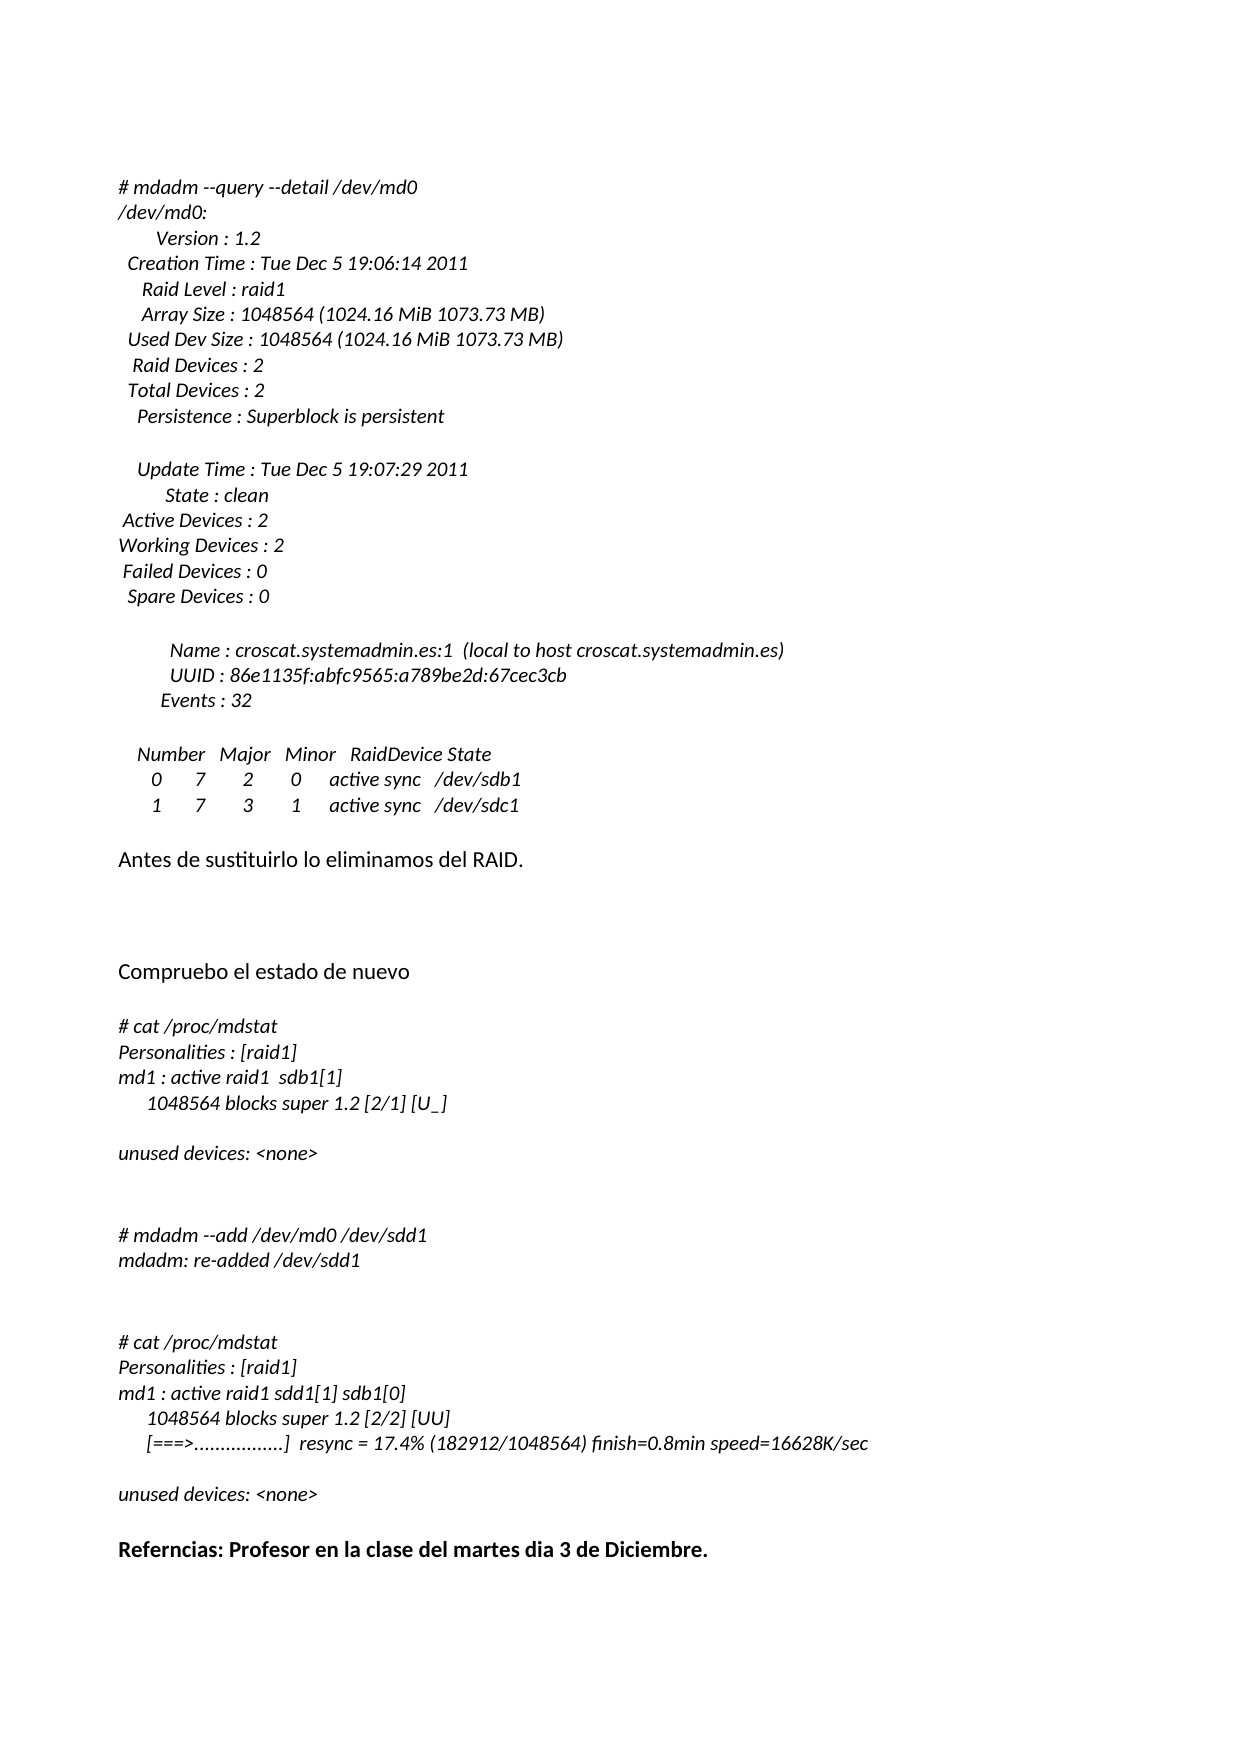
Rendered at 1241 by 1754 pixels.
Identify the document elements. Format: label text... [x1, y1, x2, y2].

text Number Major Minor RaidDevice State [118, 741, 1122, 767]
text Personalities : [raid1] [118, 1354, 1122, 1380]
text 1048564 blocks super 1.2 [2/1] [U_] [118, 1090, 1122, 1115]
text unused devices: <none> [118, 1141, 1122, 1166]
text # mdadm --query --detail /dev/md0 [118, 174, 1122, 199]
text md1 : active raid1 sdb1[1] [118, 1064, 1122, 1090]
text /dev/md0: [118, 199, 1122, 225]
text mdadm: re-added /dev/sdd1 [118, 1247, 1122, 1273]
text unused devices: <none> [118, 1481, 1122, 1507]
text Name : croscat.systemadmin.es:1 (local to host croscat.systemadmin.es) [118, 637, 1122, 662]
text UUID : 86e1135f:abfc9565:a789be2d:67cec3cb [118, 662, 1122, 688]
text Antes de sustituirlo lo eliminamos del RAID. [118, 845, 1122, 873]
text State : clean [118, 482, 1122, 507]
text Raid Level : raid1 [118, 276, 1122, 301]
text Spare Devices : 0 [118, 583, 1122, 609]
text 1048564 blocks super 1.2 [2/2] [UU] [118, 1405, 1122, 1431]
text Working Devices : 2 [118, 533, 1122, 558]
text 0 7 2 0 active sync /dev/sdb1 [118, 767, 1122, 792]
text # cat /proc/mdstat [118, 1329, 1122, 1354]
text Persistence : Superblock is persistent [118, 403, 1122, 428]
text # cat /proc/mdstat [118, 1013, 1122, 1039]
text Raid Devices : 2 [118, 352, 1122, 377]
text Compruebo el estado de nuevo [118, 957, 1122, 986]
text Used Dev Size : 1048564 (1024.16 MiB 1073.73 MB) [118, 327, 1122, 352]
text Active Devices : 2 [118, 507, 1122, 533]
text Array Size : 1048564 (1024.16 MiB 1073.73 MB) [118, 301, 1122, 327]
text Total Devices : 2 [118, 377, 1122, 403]
text Creation Time : Tue Dec 5 19:06:14 2011 [118, 250, 1122, 276]
text md1 : active raid1 sdd1[1] sdb1[0] [118, 1380, 1122, 1405]
text [===>.................] resync = 17.4% (182912/1048564) finish=0.8min speed=16628K/sec [118, 1431, 1122, 1456]
text Events : 32 [118, 688, 1122, 713]
text Version : 1.2 [118, 225, 1122, 250]
text Update Time : Tue Dec 5 19:07:29 2011 [118, 456, 1122, 482]
text Failed Devices : 0 [118, 558, 1122, 583]
text Personalities : [raid1] [118, 1039, 1122, 1064]
text # mdadm --add /dev/md0 /dev/sdd1 [118, 1222, 1122, 1247]
text Referncias: Profesor en la clase del martes dia 3 de Diciembre. [118, 1535, 1122, 1563]
text 1 7 3 1 active sync /dev/sdc1 [118, 792, 1122, 817]
